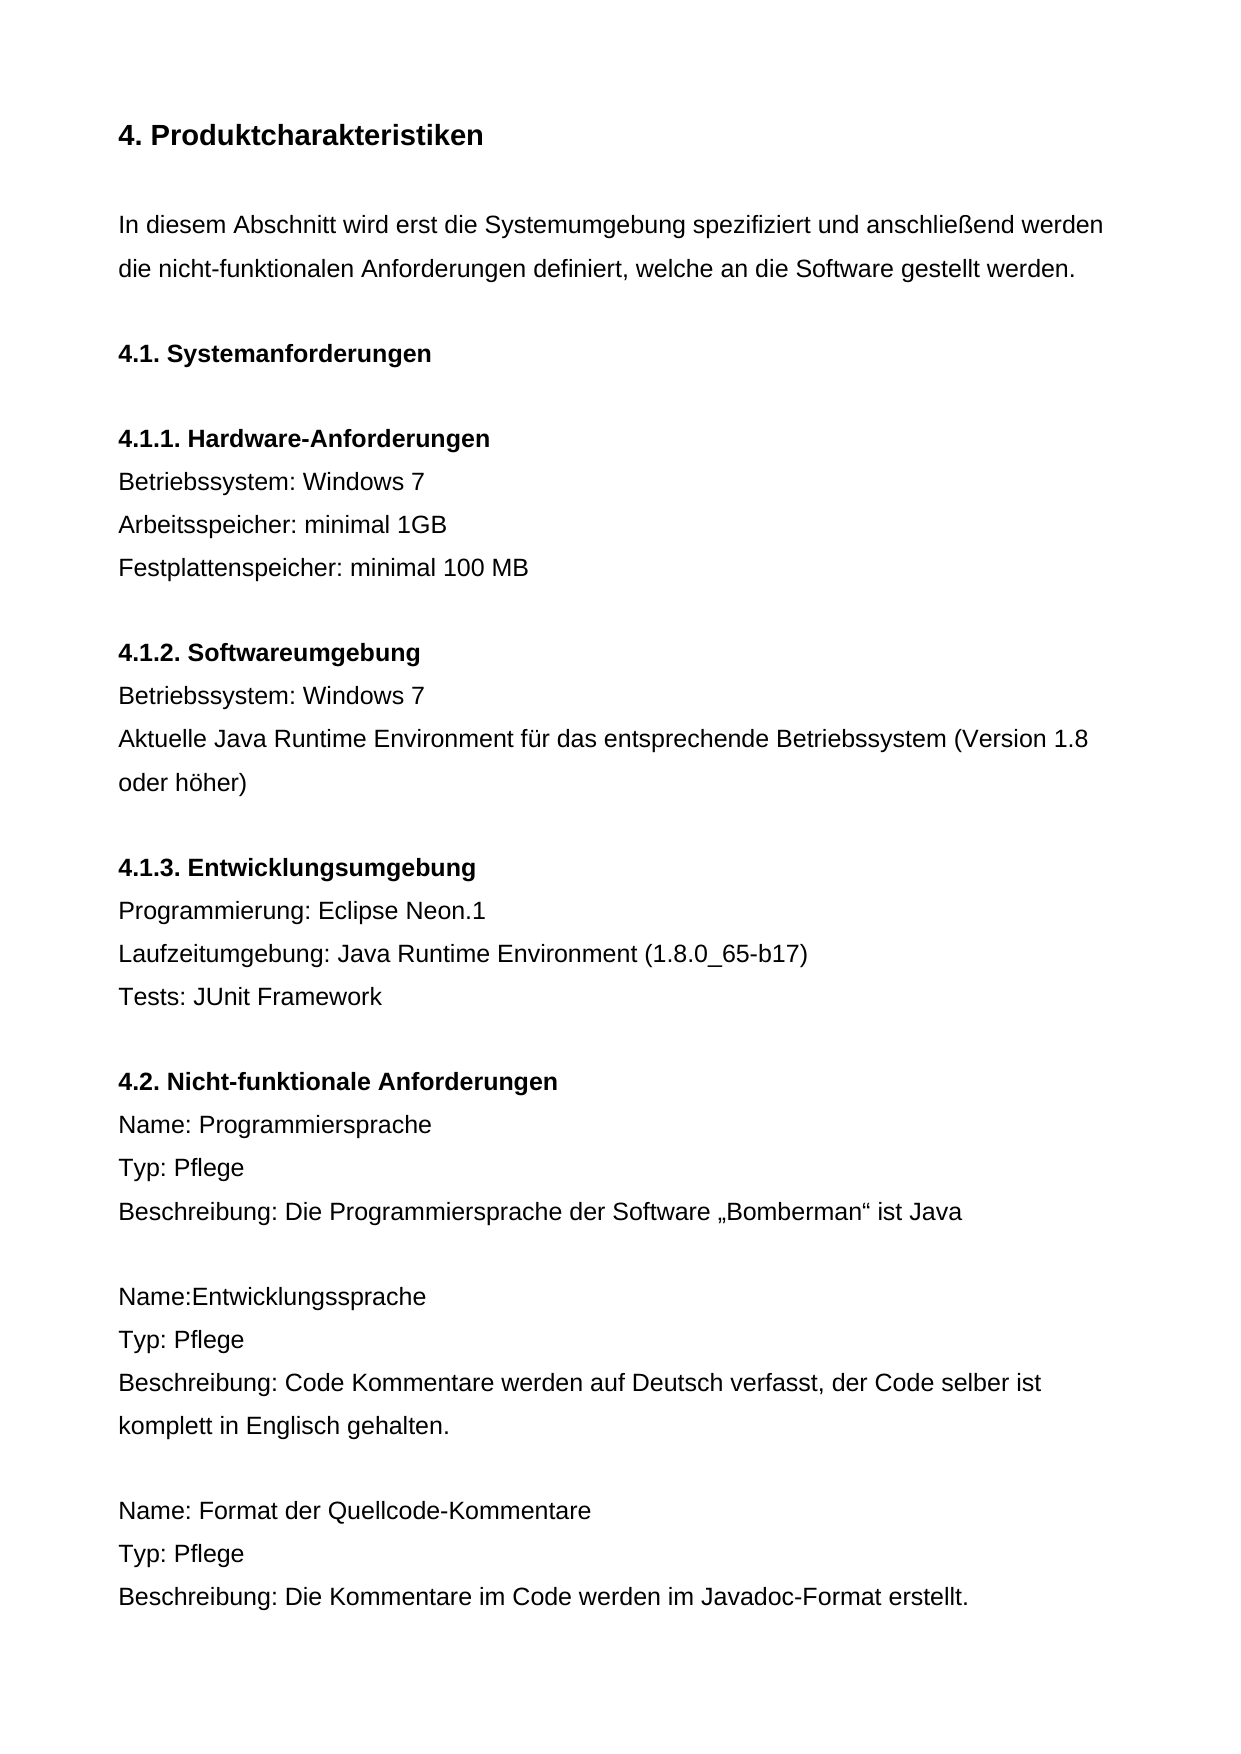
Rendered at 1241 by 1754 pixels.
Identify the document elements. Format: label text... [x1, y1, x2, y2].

text 4.1.2. Softwareumgebung [118, 638, 1122, 667]
text Beschreibung: Die Kommentare im Code werden im Javadoc-Format erstellt. [118, 1582, 1122, 1611]
text Name:Entwicklungssprache [118, 1282, 1122, 1310]
text die nicht-funktionalen Anforderungen definiert, welche an die Software gestellt werden. [118, 253, 1122, 282]
text In diesem Abschnitt wird erst die Systemumgebung spezifiziert und anschließend werden [118, 210, 1122, 239]
text Beschreibung: Die Programmiersprache der Software „Bomberman“ ist Java [118, 1197, 1122, 1225]
text Laufzeitumgebung: Java Runtime Environment (1.8.0_65-b17) [118, 939, 1122, 968]
text Beschreibung: Code Kommentare werden auf Deutsch verfasst, der Code selber ist komplett in Englisch gehalten. [118, 1368, 1122, 1440]
text 4. Produktcharakteristiken [118, 118, 1122, 152]
text 4.2. Nicht-funktionale Anforderungen [118, 1067, 1122, 1096]
text Festplattenspeicher: minimal 100 MB [118, 553, 1122, 582]
text Arbeitsspeicher: minimal 1GB [118, 510, 1122, 539]
text Programmierung: Eclipse Neon.1 [118, 896, 1122, 924]
text Tests: JUnit Framework [118, 982, 1122, 1011]
text Name: Programmiersprache [118, 1110, 1122, 1139]
text 4.1.3. Entwicklungsumgebung [118, 853, 1122, 881]
text Typ: Pflege [118, 1153, 1122, 1182]
text 4.1.1. Hardware-Anforderungen [118, 424, 1122, 452]
text Betriebssystem: Windows 7 [118, 467, 1122, 496]
text Typ: Pflege [118, 1539, 1122, 1568]
text Aktuelle Java Runtime Environment für das entsprechende Betriebssystem (Version 1.8 oder höher) [118, 724, 1122, 796]
text Name: Format der Quellcode-Kommentare [118, 1496, 1122, 1525]
text 4.1. Systemanforderungen [118, 339, 1122, 367]
text Betriebssystem: Windows 7 [118, 681, 1122, 710]
text Typ: Pflege [118, 1325, 1122, 1353]
